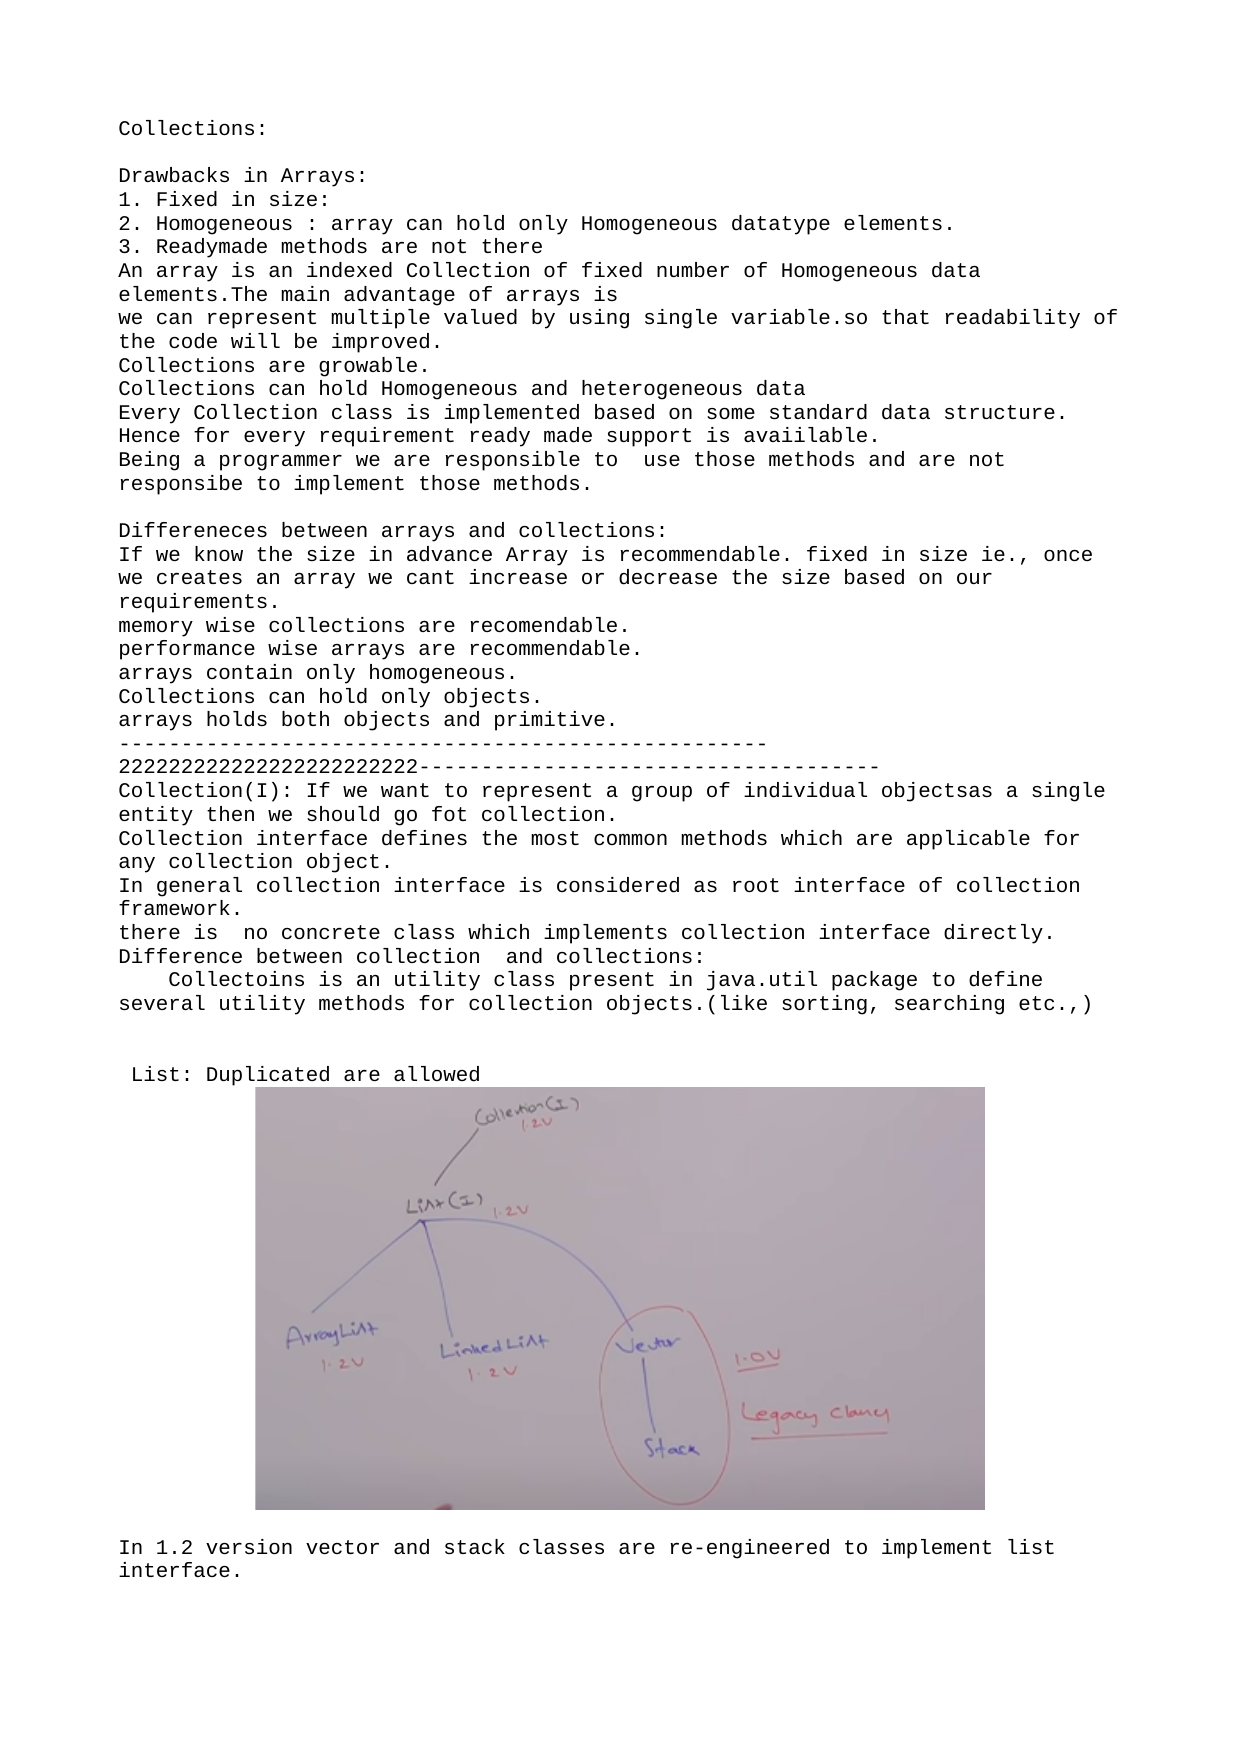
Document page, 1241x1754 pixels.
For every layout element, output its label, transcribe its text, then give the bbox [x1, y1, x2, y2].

text arrays contain only homogeneous. [118, 662, 1122, 686]
text An array is an indexed Collection of fixed number of Homogeneous data elements.The main advantage of arrays is [118, 260, 1122, 307]
text In general collection interface is considered as root interface of collection framework. [118, 875, 1122, 922]
text Collections can hold only objects. [118, 686, 1122, 709]
text Collections can hold Homogeneous and heterogeneous data [118, 378, 1122, 402]
text If we know the size in advance Array is recommendable. fixed in size ie., once we creates an array we cant increase or decrease the size based on our requirements. [118, 544, 1122, 615]
text 1. Fixed in size: [118, 189, 1122, 213]
text Collectoins is an utility class present in java.util package to define several utility methods for collection objects.(like sorting, searching etc.,) [118, 969, 1122, 1017]
text Difference between collection and collections: [118, 946, 1122, 969]
text memory wise collections are recomendable. [118, 615, 1122, 638]
text ----------------------------------------------------222222222222222222222222------------------------------------- [118, 733, 1122, 780]
text Hence for every requirement ready made support is avaiilable. [118, 426, 1122, 449]
text Differeneces between arrays and collections: [118, 520, 1122, 544]
text 3. Readymade methods are not there [118, 236, 1122, 260]
text there is no concrete class which implements collection interface directly. [118, 922, 1122, 946]
text Every Collection class is implemented based on some standard data structure. [118, 402, 1122, 426]
text Drawbacks in Arrays: [118, 165, 1122, 189]
text Being a programmer we are responsible to use those methods and are not responsibe to implement those methods. [118, 449, 1122, 496]
text In 1.2 version vector and stack classes are re-engineered to implement list interface. [118, 1537, 1122, 1584]
text Collection interface defines the most common methods which are applicable for any collection object. [118, 827, 1122, 875]
picture [255, 1087, 985, 1510]
text Collections: [118, 118, 1122, 142]
text 2. Homogeneous : array can hold only Homogeneous datatype elements. [118, 213, 1122, 236]
text Collections are growable. [118, 354, 1122, 378]
text we can represent multiple valued by using single variable.so that readability of the code will be improved. [118, 307, 1122, 354]
text performance wise arrays are recommendable. [118, 638, 1122, 662]
text arrays holds both objects and primitive. [118, 709, 1122, 733]
text List: Duplicated are allowed [118, 1064, 1122, 1088]
text Collection(I): If we want to represent a group of individual objectsas a single entity then we should go fot collection. [118, 780, 1122, 827]
